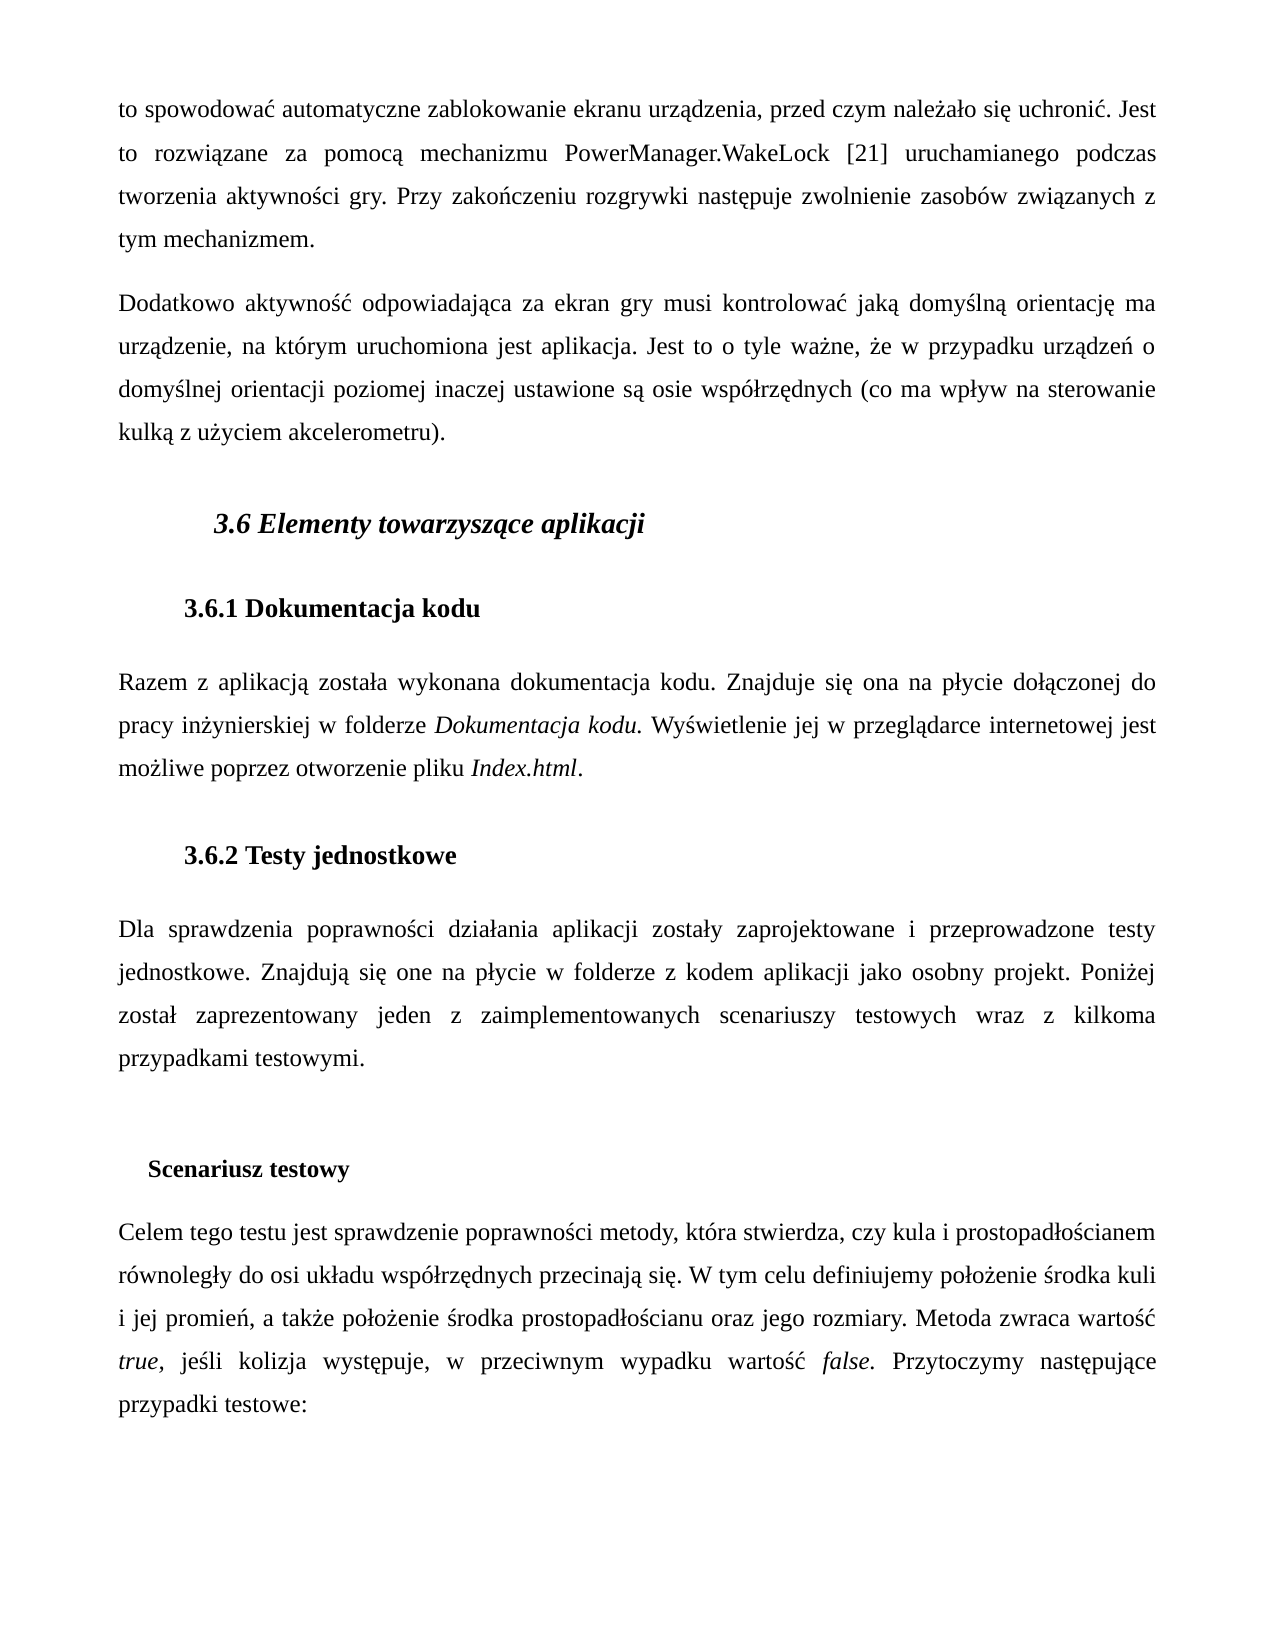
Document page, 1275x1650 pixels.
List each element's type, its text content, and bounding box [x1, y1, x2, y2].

subtitle Dokumentacja kodu [177, 593, 1157, 624]
text to spowodować automatyczne zablokowanie ekranu urządzenia, przed czym należało się uchronić. Jest to rozwiązane za pomocą mechanizmu PowerManager.WakeLock [21] uruchamianego podczas tworzenia aktywności gry. Przy zakończeniu rozgrywki następuje zwolnienie zasobów związanych z tym mechanizmem. [118, 94, 1157, 253]
subtitle Testy jednostkowe [177, 839, 1157, 871]
subtitle Elementy towarzyszące aplikacji [207, 506, 1157, 540]
text Celem tego testu jest sprawdzenie poprawności metody, która stwierdza, czy kula i prostopadłościanem równoległy do osi układu współrzędnych przecinają się. W tym celu definiujemy położenie środka kuli i jej promień, a także położenie środka prostopadłościanu oraz jego rozmiary. Metoda zwraca wartość true, jeśli kolizja występuje, w przeciwnym wypadku wartość false. Przytoczymy następujące przypadki testowe: [118, 1217, 1157, 1418]
text Dla sprawdzenia poprawności działania aplikacji zostały zaprojektowane i przeprowadzone testy jednostkowe. Znajdują się one na płycie w folderze z kodem aplikacji jako osobny projekt. Poniżej został zaprezentowany jeden z zaimplementowanych scenariuszy testowych wraz z kilkoma przypadkami testowymi. [118, 914, 1157, 1072]
subtitle Scenariusz testowy [148, 1154, 1157, 1183]
text Razem z aplikacją została wykonana dokumentacja kodu. Znajduje się ona na płycie dołączonej do pracy inżynierskiej w folderze Dokumentacja kodu. Wyświetlenie jej w przeglądarce internetowej jest możliwe poprzez otworzenie pliku Index.html. [118, 667, 1157, 782]
text Dodatkowo aktywność odpowiadająca za ekran gry musi kontrolować jaką domyślną orientację ma urządzenie, na którym uruchomiona jest aplikacja. Jest to o tyle ważne, że w przypadku urządzeń o domyślnej orientacji poziomej inaczej ustawione są osie współrzędnych (co ma wpływ na sterowanie kulką z użyciem akcelerometru). [118, 288, 1157, 446]
